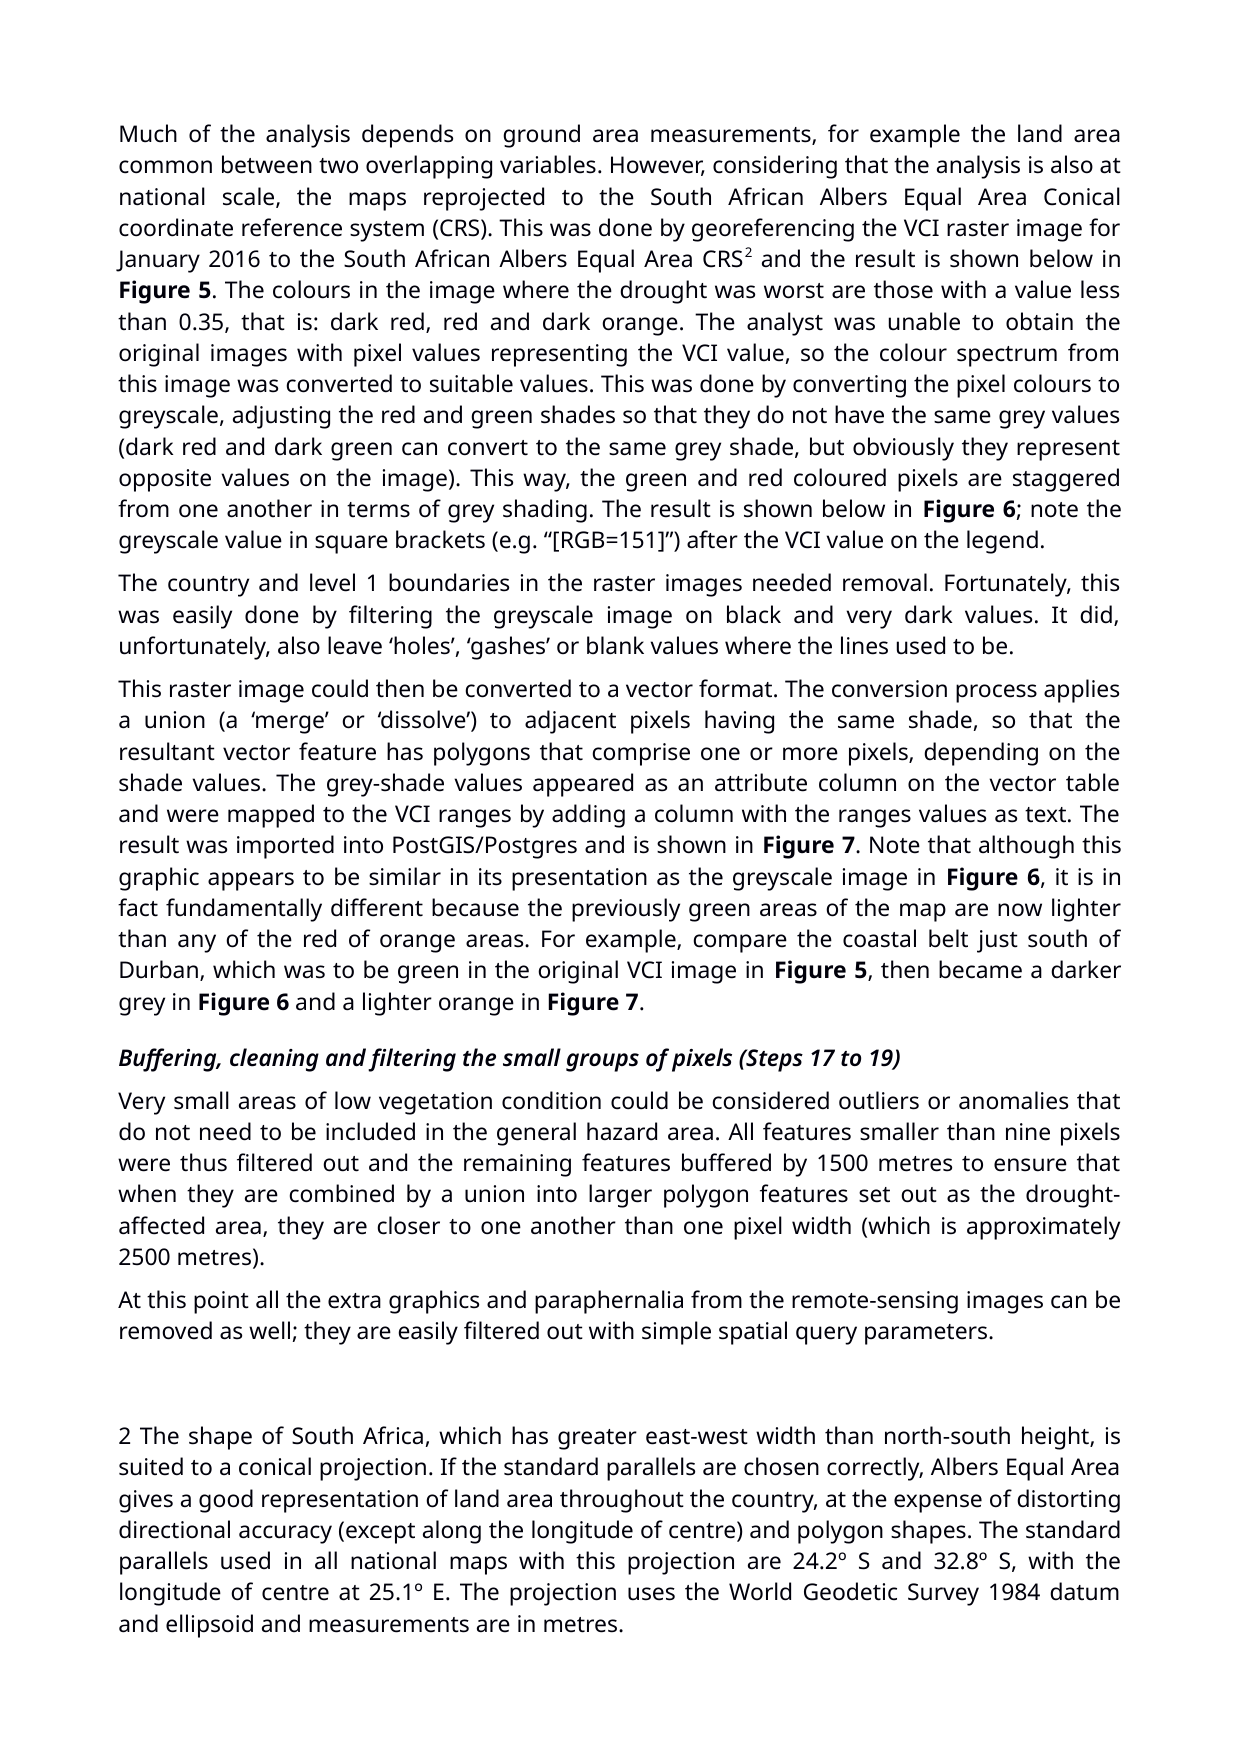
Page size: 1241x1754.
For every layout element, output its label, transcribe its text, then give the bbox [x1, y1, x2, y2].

text This raster image could then be converted to a vector format. The conversion process applies a union (a ‘merge’ or ‘dissolve’) to adjacent pixels having the same shade, so that the resultant vector feature has polygons that comprise one or more pixels, depending on the shade values. The grey-shade values appeared as an attribute column on the vector table and were mapped to the VCI ranges by adding a column with the ranges values as text. The result was imported into PostGIS/Postgres and is shown in Figure 9. Note that although this graphic appears to be similar in its presentation as the greyscale image in Figure 7, it is in fact fundamentally different because the previously green areas of the map are now lighter than any of the red of orange areas. For example, compare the coastal belt just south of Durban, which was to be green in the original VCI image in Figure 6, then became a darker grey in Figure 7 and a lighter orange in Figure 9. [118, 673, 1122, 1017]
text The country and level 1 boundaries in the raster images needed removal. Fortunately, this was easily done by filtering the greyscale image on black and very dark values. It did, unfortunately, also leave ‘holes’, ‘gashes’ or blank values where the lines used to be. [118, 567, 1122, 661]
text The shape of South Africa, which has greater east-west width than north-south height, is suited to a conical projection. If the standard parallels are chosen correctly, Albers Equal Area gives a good representation of land area throughout the country, at the expense of distorting directional accuracy (except along the longitude of centre) and polygon shapes. The standard parallels used in all national maps with this projection are 24.2º S and 32.8º S, with the longitude of centre at 25.1º E. The projection uses the World Geodetic Survey 1984 datum and ellipsoid and measurements are in metres. [118, 1420, 1122, 1639]
subtitle Buffering, cleaning and filtering the small groups of pixels (Steps 17 to 19) [118, 1042, 1122, 1073]
text Very small areas of low vegetation condition could be considered outliers or anomalies that do not need to be included in the general hazard area. All features smaller than nine pixels were thus filtered out and the remaining features buffered by 1500 metres to ensure that when they are combined by a union into larger polygon features set out as the drought-affected area, they are closer to one another than one pixel width (which is approximately 2500 metres). [118, 1085, 1122, 1272]
text At this point all the extra graphics and paraphernalia from the remote-sensing images can be removed as well; they are easily filtered out with simple spatial query parameters. [118, 1284, 1122, 1346]
text Much of the analysis depends on ground area measurements, for example the land area common between two overlapping variables. However, considering that the analysis is also at national scale, the maps reprojected to the South African Albers Equal Area Conical coordinate reference system (CRS). This was done by georeferencing the VCI raster image for January 2016 to the South African Albers Equal Area CRS and the result is shown below in Figure 6. The colours in the image where the drought was worst are those with a value less than 0.35, that is: dark red, red and dark orange. The analyst was unable to obtain the original images with pixel values representing the VCI value, so the colour spectrum from this image was converted to suitable values. This was done by converting the pixel colours to greyscale, adjusting the red and green shades so that they do not have the same grey values (dark red and dark green can convert to the same grey shade, but obviously they represent opposite values on the image). This way, the green and red coloured pixels are staggered from one another in terms of grey shading. The result is shown below in Figure 7; note the greyscale value in square brackets (e.g. “[RGB=151]”) after the VCI value on the legend. [118, 118, 1122, 556]
